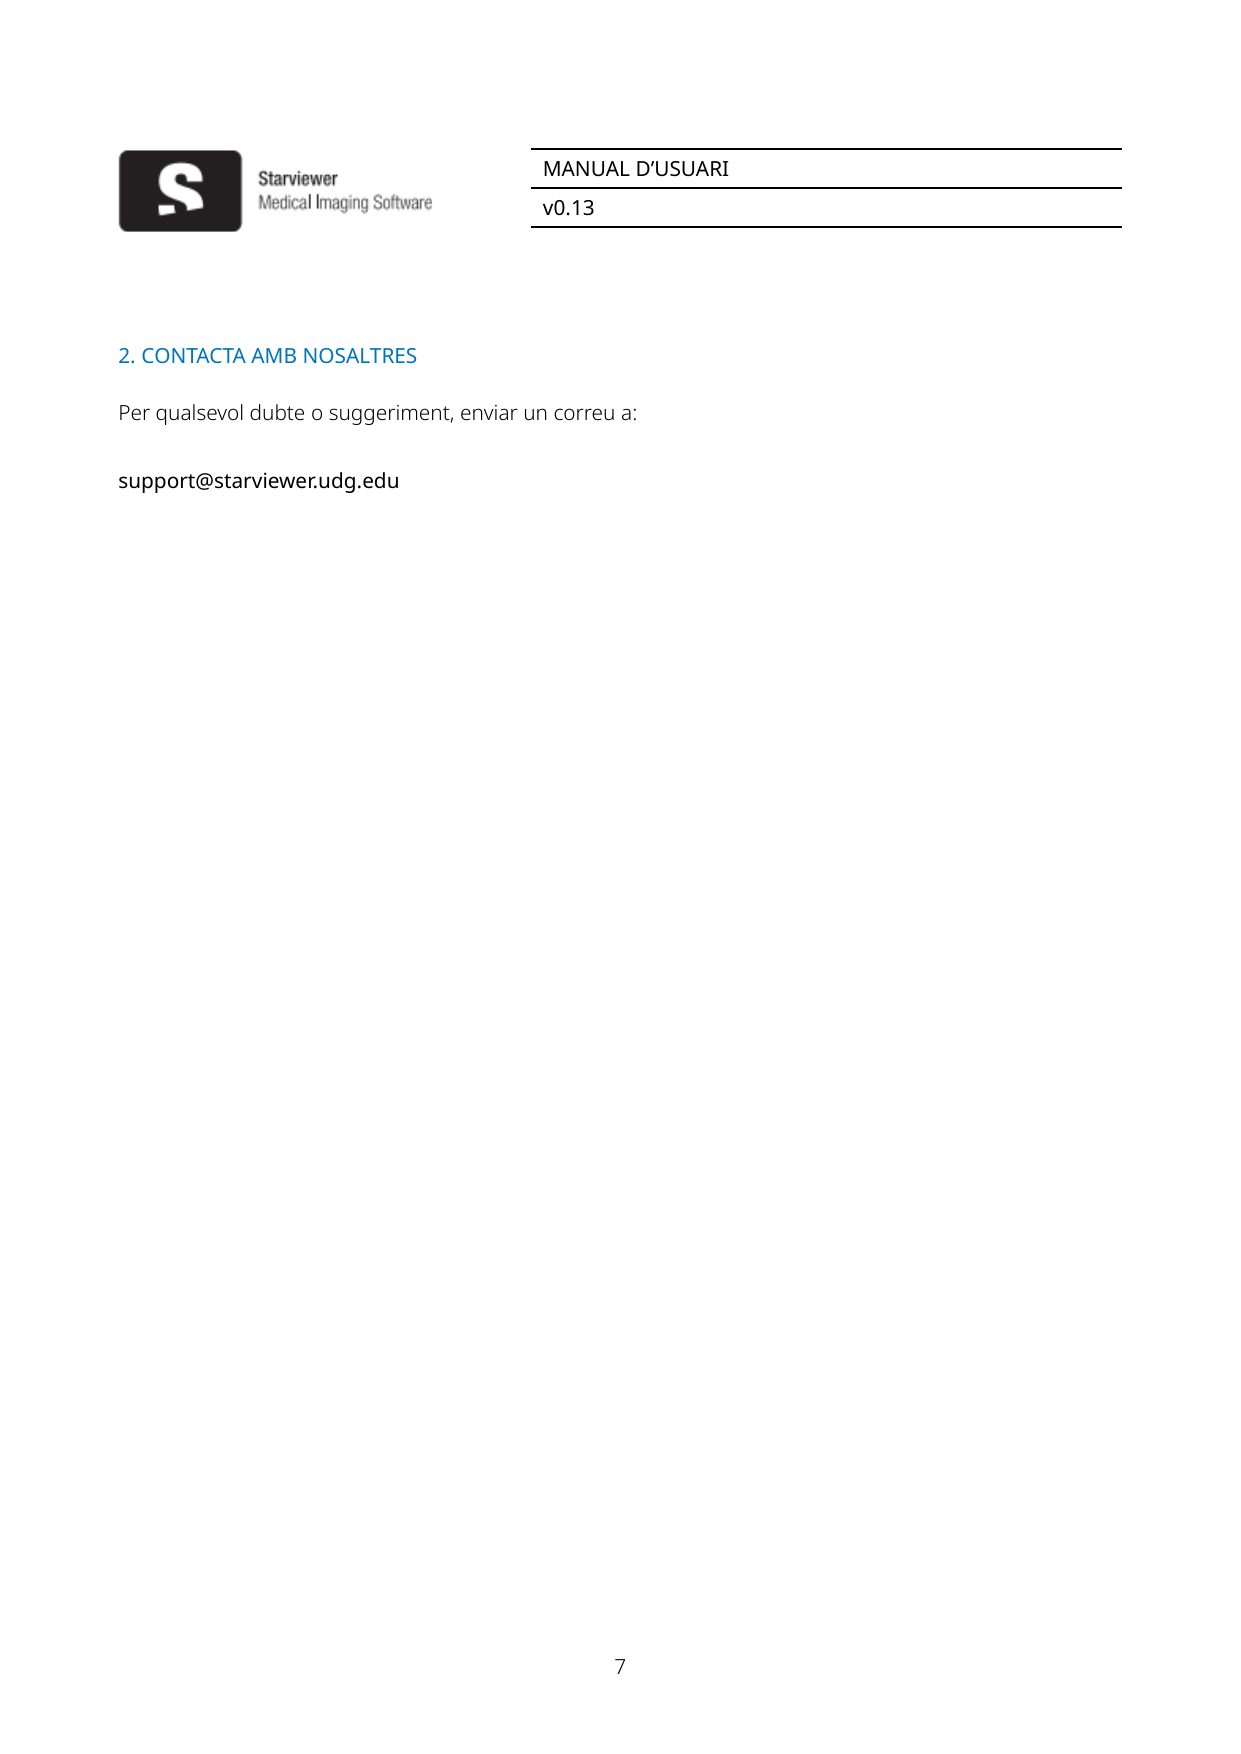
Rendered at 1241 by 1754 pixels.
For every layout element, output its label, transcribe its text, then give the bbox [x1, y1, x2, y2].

text Per qualsevol dubte o suggeriment, enviar un correu a: [118, 398, 1122, 427]
text support@starviewer.udg.edu [118, 466, 1122, 495]
subtitle Contacta amb nosaltres [118, 341, 1122, 370]
